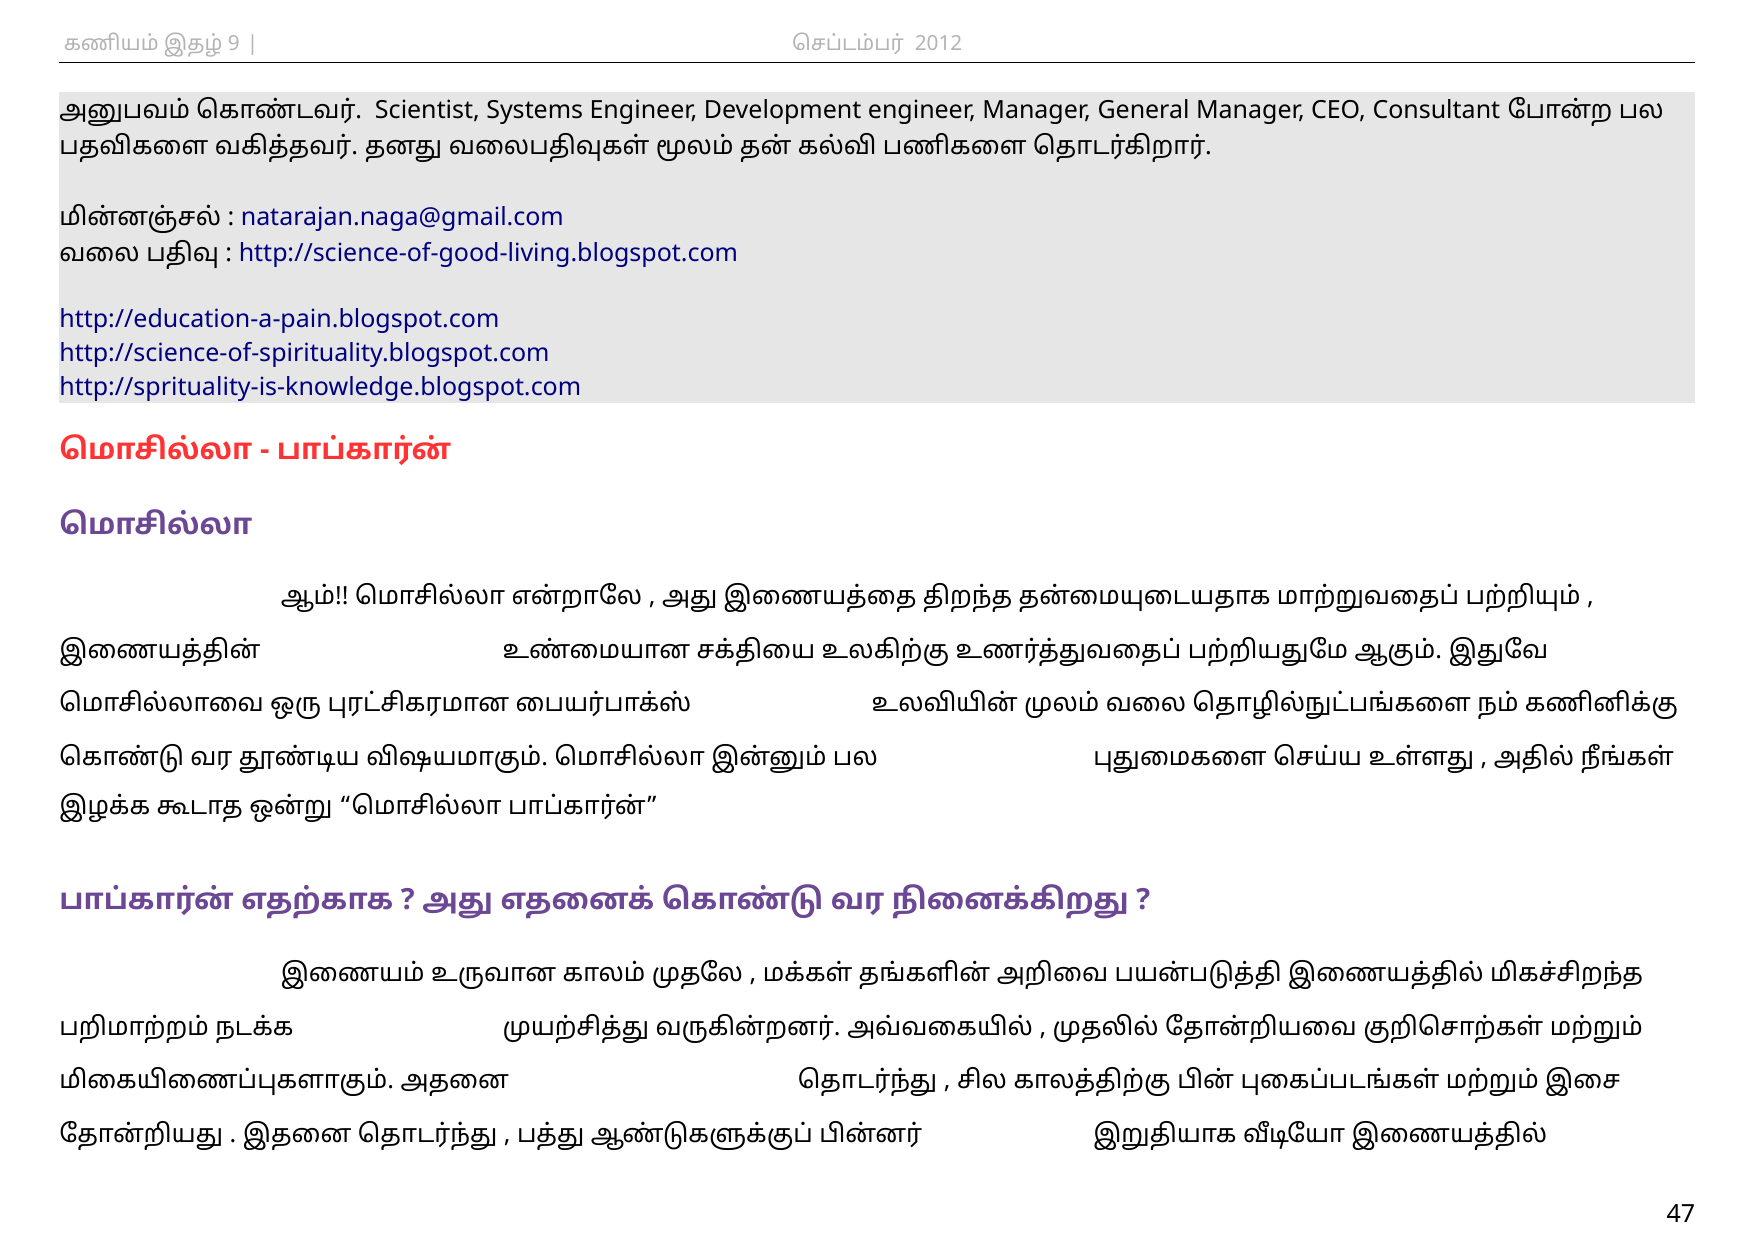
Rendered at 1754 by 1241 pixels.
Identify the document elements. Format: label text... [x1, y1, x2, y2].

subtitle பாப்கார்ன் எதற்காக ? அது எதனைக் கொண்டு வர நினைக்கிறது ? [59, 878, 1695, 921]
text இணையம் உருவான காலம் முதலே , மக்கள் தங்களின் அறிவை பயன்படுத்தி இணையத்தில் மிகச்சிறந்த பறிமாற்றம் நடக்க முயற்சித்து வருகின்றனர். அவ்வகையில் , முதலில் தோன்றியவை குறிசொற்கள் மற்றும் மிகையிணைப்புகளாகும். அதனை தொடர்ந்து , சில காலத்திற்கு பின் புகைப்படங்கள் மற்றும் இசை தோன்றியது . இதனை தொடர்ந்து , பத்து ஆண்டுகளுக்குப் பின்னர் இறுதியாக வீடியோ இணையத்தில் [59, 955, 1695, 1153]
text http://education-a-pain.blogspot.com [59, 301, 1695, 335]
text வலை பதிவு : http://science-of-good-living.blogspot.com [59, 235, 1695, 272]
subtitle மொசில்லா [59, 508, 1695, 547]
text ஆம்!! மொசில்லா என்றாலே , அது இணையத்தை திறந்த தன்மையுடையதாக மாற்றுவதைப் பற்றியும் , இணையத்தின் உண்மையான சக்தியை உலகிற்கு உணர்த்துவதைப் பற்றியதுமே ஆகும். இதுவே மொசில்லாவை ஒரு புரட்சிகரமான பையர்பாக்ஸ் உலவியின் முலம் வலை தொழில்நுட்பங்களை நம் கணினிக்கு கொண்டு வர தூண்டிய விஷயமாகும். மொசில்லா இன்னும் பல புதுமைகளை செய்ய உள்ளது , அதில் நீங்கள் இழக்க கூடாத ஒன்று “மொசில்லா பாப்கார்ன்” [59, 578, 1695, 824]
subtitle மொசில்லா - பாப்கார்ன் [59, 428, 1695, 471]
text மின்னஞ்சல் : natarajan.naga@gmail.com [59, 198, 1695, 235]
text http://science-of-spirituality.blogspot.com http://sprituality-is-knowledge.blogspot.com [59, 335, 1695, 403]
subtitle அனுபவம் கொண்டவர். Scientist, Systems Engineer, Development engineer, Manager, General Manager, CEO, Consultant போன்ற பல பதவிகளை வகித்தவர். தனது வலைபதிவுகள் மூலம் தன் கல்வி பணிகளை தொடர்கிறார். [59, 92, 1695, 164]
